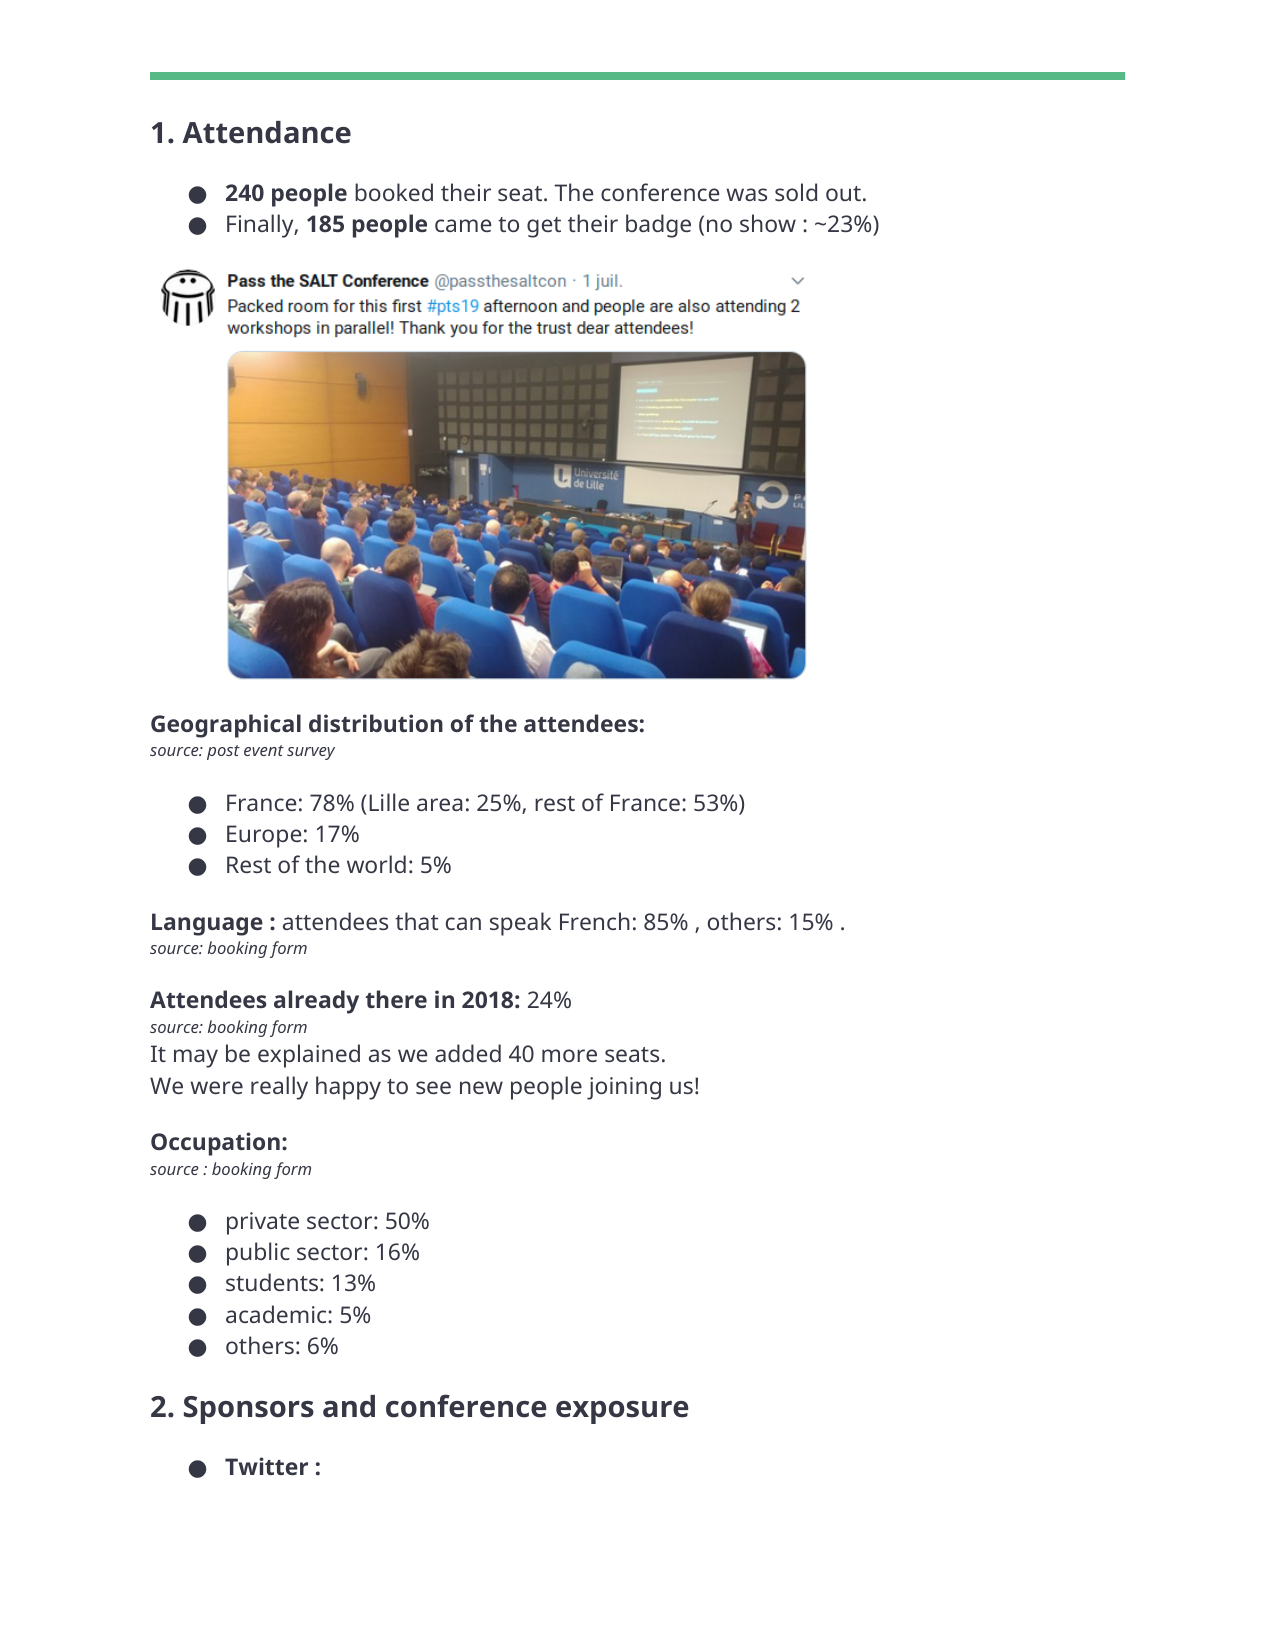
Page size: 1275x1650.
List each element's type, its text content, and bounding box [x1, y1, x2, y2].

text Occupation: source : booking form [150, 1126, 1125, 1180]
list Twitter : [187, 1451, 1125, 1482]
list Finally, 185 people came to get their badge (no show : ~23%) [187, 208, 1125, 240]
text Geographical distribution of the attendees: source: post event survey [150, 708, 1125, 762]
picture [150, 264, 811, 683]
list 240 people booked their seat. The conference was sold out. [187, 177, 1125, 208]
subtitle 1. Attendance [150, 112, 1125, 152]
picture [150, 72, 1125, 80]
text Attendees already there in 2018: 24% source: booking form It may be explained as we added 40 more seats. We were really happy to see new people joining us! [150, 984, 1125, 1101]
list private sector: 50% [187, 1205, 1125, 1236]
list academic: 5% [187, 1299, 1125, 1330]
list Rest of the world: 5% [187, 849, 1125, 881]
list public sector: 16% [187, 1236, 1125, 1267]
list France: 78% (Lille area: 25%, rest of France: 53%) [187, 787, 1125, 818]
list students: 13% [187, 1267, 1125, 1299]
subtitle 2. Sponsors and conference exposure [150, 1386, 1125, 1426]
text Language : attendees that can speak French: 85% , others: 15% . source: booking form [150, 906, 1125, 959]
list others: 6% [187, 1330, 1125, 1361]
list Europe: 17% [187, 818, 1125, 849]
